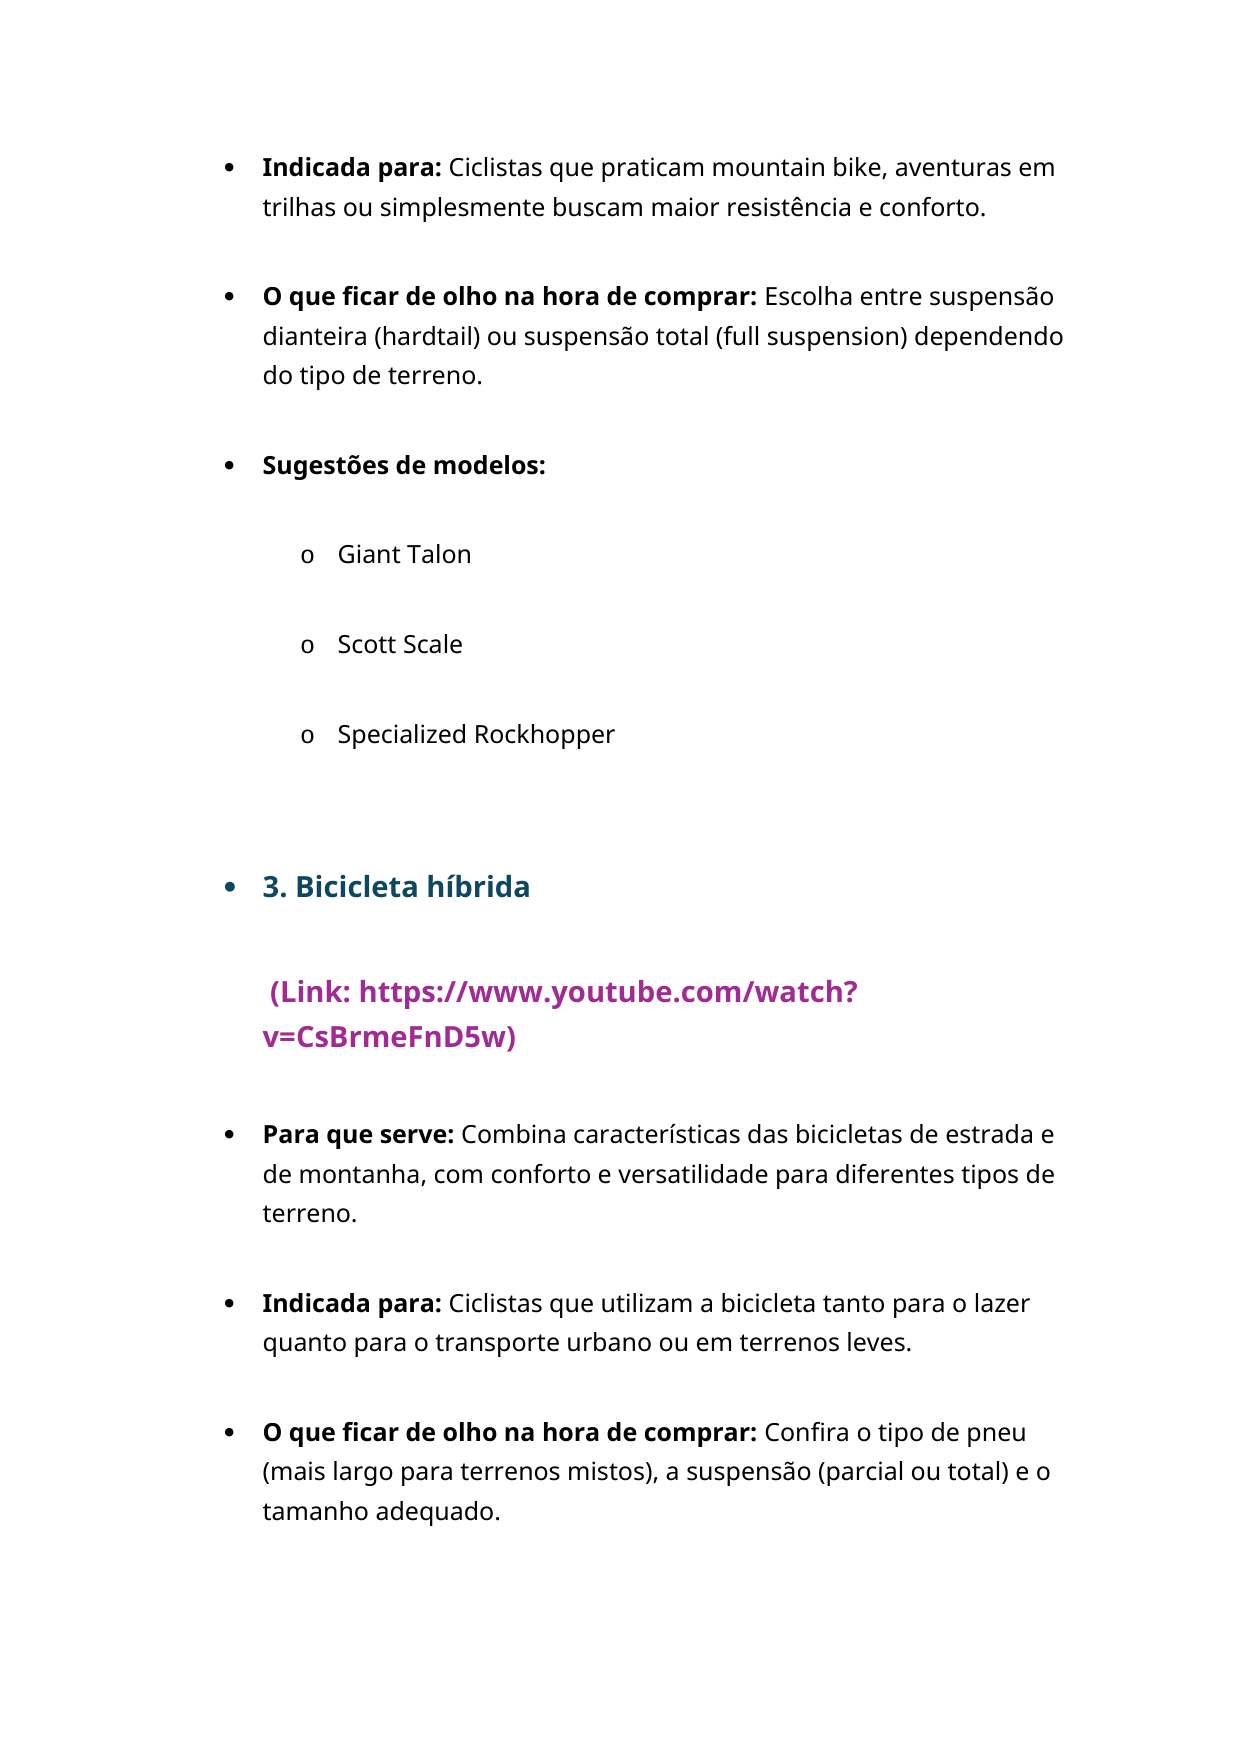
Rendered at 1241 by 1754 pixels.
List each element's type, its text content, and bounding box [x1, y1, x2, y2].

list Para que serve: Combina características das bicicletas de estrada e de montanha, com conforto e versatilidade para diferentes tipos de terreno. [225, 1117, 1090, 1230]
list 3. Bicicleta híbrida [225, 866, 1090, 906]
list Sugestões de modelos: [225, 447, 1090, 481]
list Giant Talon [300, 537, 1090, 571]
list Indicada para: Ciclistas que utilizam a bicicleta tanto para o lazer quanto para o transporte urbano ou em terrenos leves. [225, 1285, 1090, 1359]
subtitle (Link: https://www.youtube.com/watch?v=CsBrmeFnD5w) [262, 971, 1090, 1056]
list O que ficar de olho na hora de comprar: Escolha entre suspensão dianteira (hardtail) ou suspensão total (full suspension) dependendo do tipo de terreno. [225, 279, 1090, 392]
list Indicada para: Ciclistas que praticam mountain bike, aventuras em trilhas ou simplesmente buscam maior resistência e conforto. [225, 150, 1090, 223]
list Specialized Rockhopper [300, 716, 1090, 751]
list Scott Scale [300, 627, 1090, 661]
list O que ficar de olho na hora de comprar: Confira o tipo de pneu (mais largo para terrenos mistos), a suspensão (parcial ou total) e o tamanho adequado. [225, 1414, 1090, 1527]
